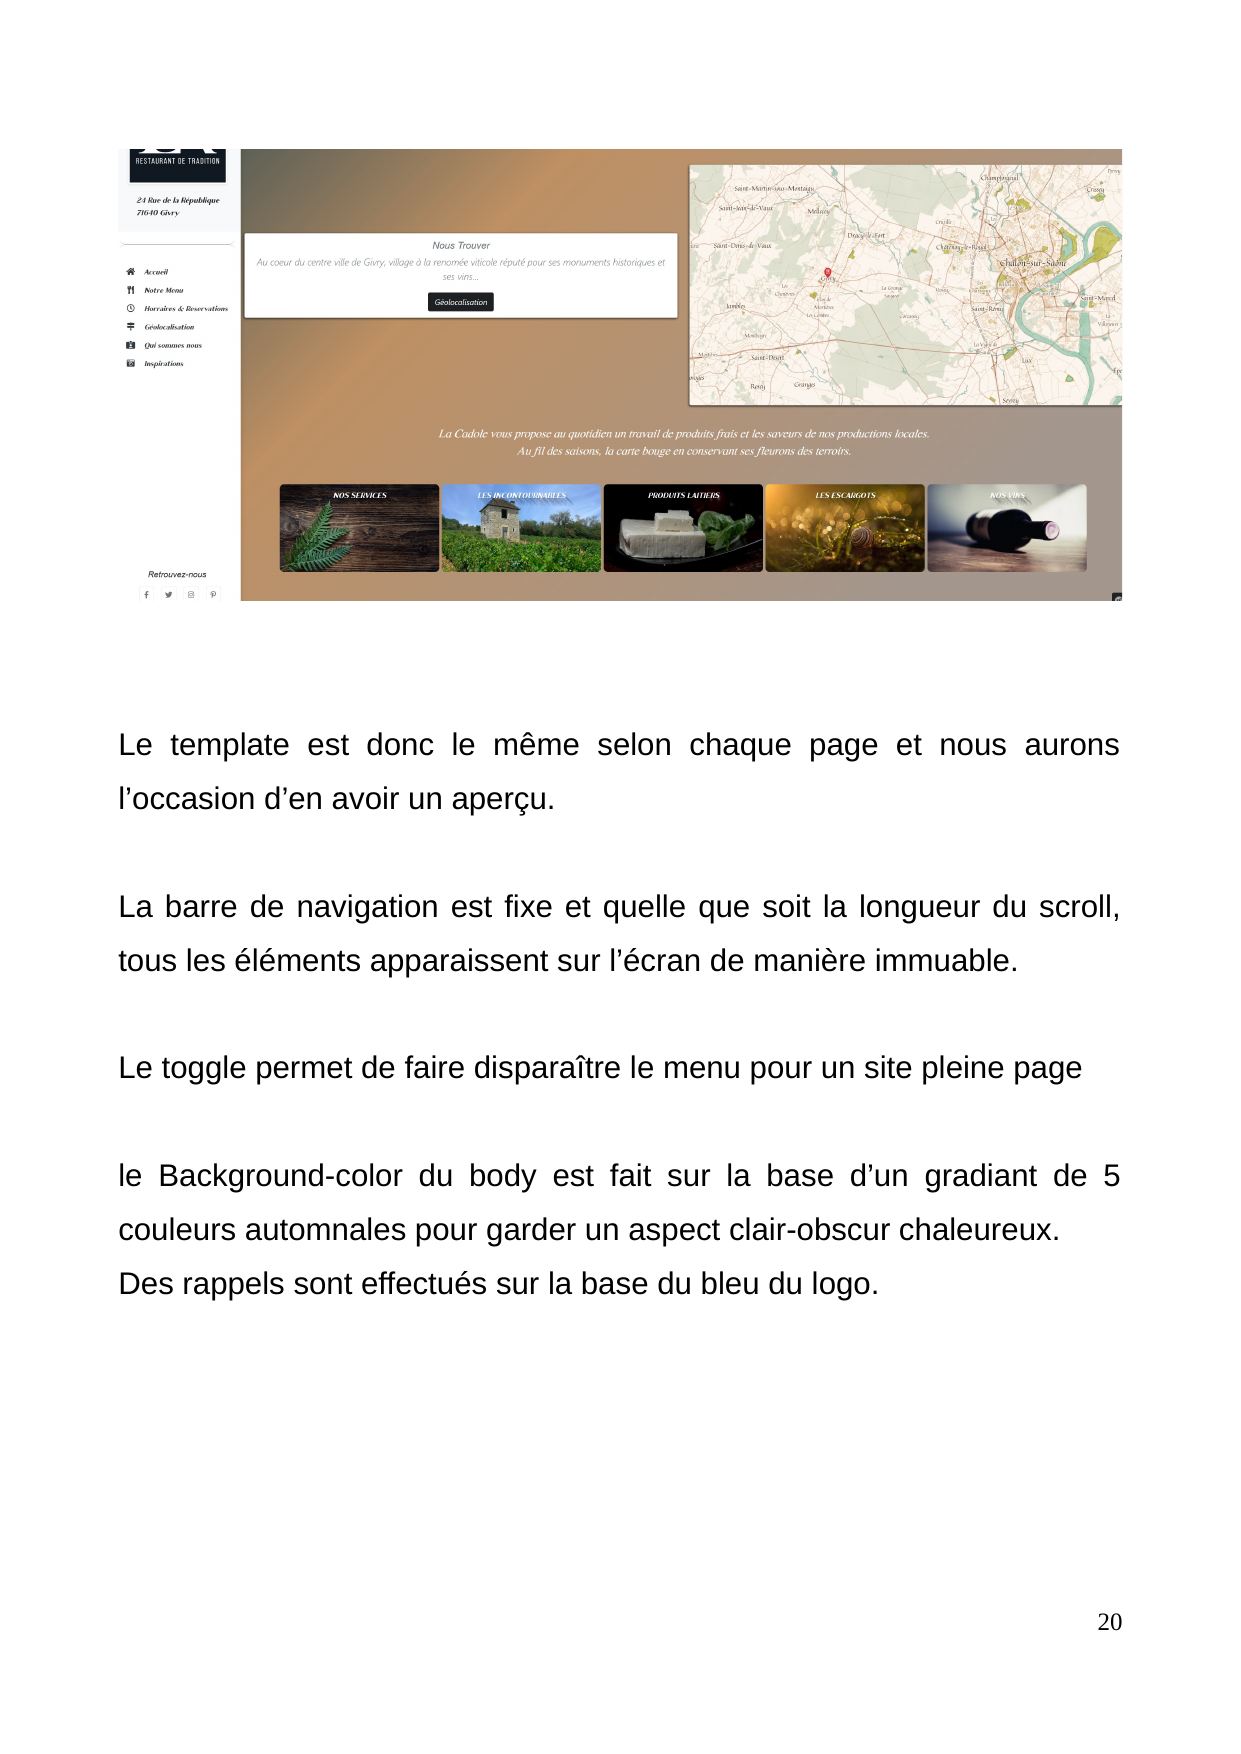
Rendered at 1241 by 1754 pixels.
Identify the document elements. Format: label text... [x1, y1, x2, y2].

text Des rappels sont effectués sur la base du bleu du logo. [118, 1265, 1122, 1301]
text Le template est donc le même selon chaque page et nous aurons l’occasion d’en avoir un aperçu. [118, 726, 1122, 816]
text le Background-color du body est fait sur la base d’un gradiant de 5 couleurs automnales pour garder un aspect clair-obscur chaleureux. [118, 1157, 1122, 1247]
text La barre de navigation est fixe et quelle que soit la longueur du scroll, tous les éléments apparaissent sur l’écran de manière immuable. [118, 888, 1122, 978]
text Le toggle permet de faire disparaître le menu pour un site pleine page [118, 1049, 1122, 1085]
picture [118, 149, 1123, 601]
